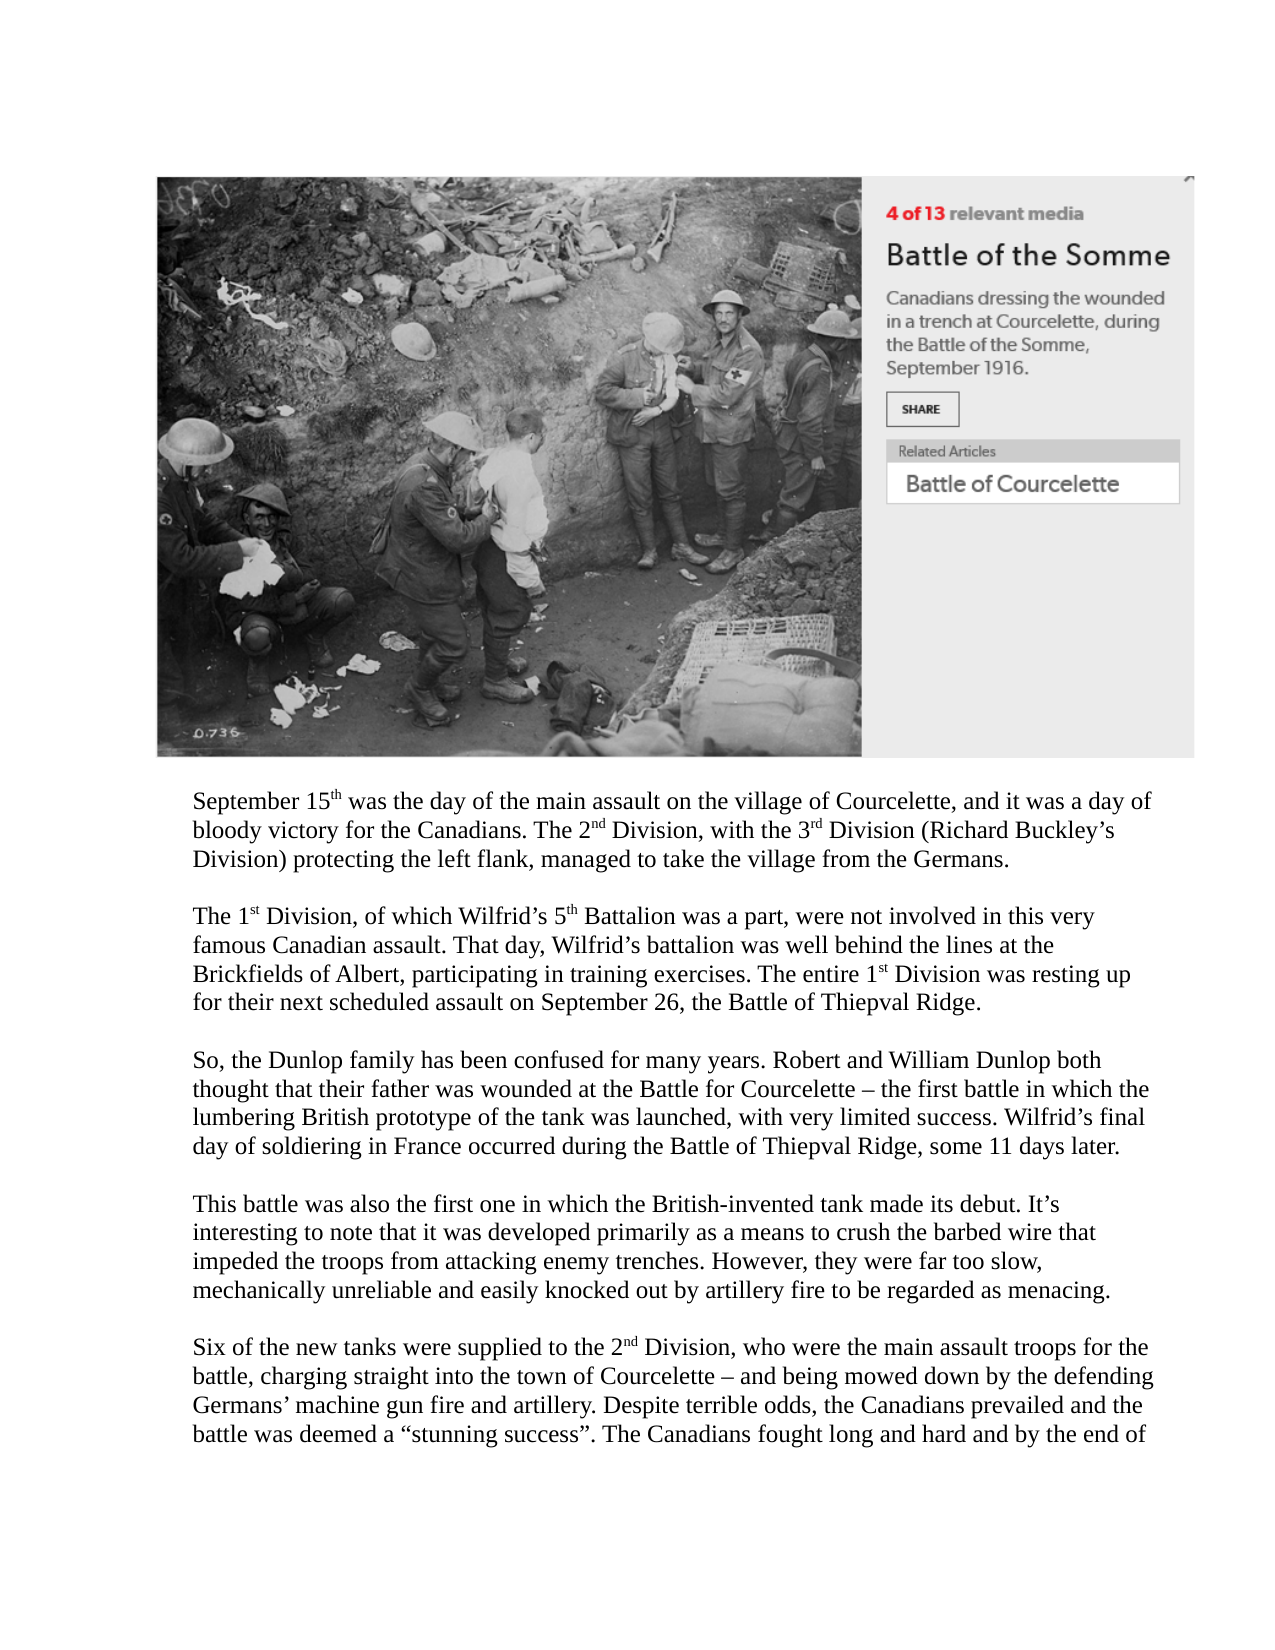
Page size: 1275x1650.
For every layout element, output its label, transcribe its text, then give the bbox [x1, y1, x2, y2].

picture [155, 176, 1195, 758]
text So, the Dunlop family has been confused for many years. Robert and William Dunlop both thought that their father was wounded at the Battle for Courcelette – the first battle in which the lumbering British prototype of the tank was launched, with very limited success. Wilfrid’s final day of soldiering in France occurred during the Battle of Thiepval Ridge, some 11 days later. [192, 1045, 1158, 1160]
text This battle was also the first one in which the British-invented tank made its debut. It’s interesting to note that it was developed primarily as a means to crush the barbed wire that impeded the troops from attacking enemy trenches. However, they were far too slow, mechanically unreliable and easily knocked out by artillery fire to be regarded as menacing. [192, 1189, 1158, 1304]
text September 15th was the day of the main assault on the village of Courcelette, and it was a day of bloody victory for the Canadians. The 2nd Division, with the 3rd Division (Richard Buckley’s Division) protecting the left flank, managed to take the village from the Germans. [192, 786, 1158, 872]
text The 1st Division, of which Wilfrid’s 5th Battalion was a part, were not involved in this very famous Canadian assault. That day, Wilfrid’s battalion was well behind the lines at the Brickfields of Albert, participating in training exercises. The entire 1st Division was resting up for their next scheduled assault on September 26, the Battle of Thiepval Ridge. [192, 901, 1158, 1016]
text Six of the new tanks were supplied to the 2nd Division, who were the main assault troops for the battle, charging straight into the town of Courcelette – and being mowed down by the defending Germans’ machine gun fire and artillery. Despite terrible odds, the Canadians prevailed and the battle was deemed a “stunning success”. The Canadians fought long and hard and by the end of [192, 1332, 1158, 1447]
